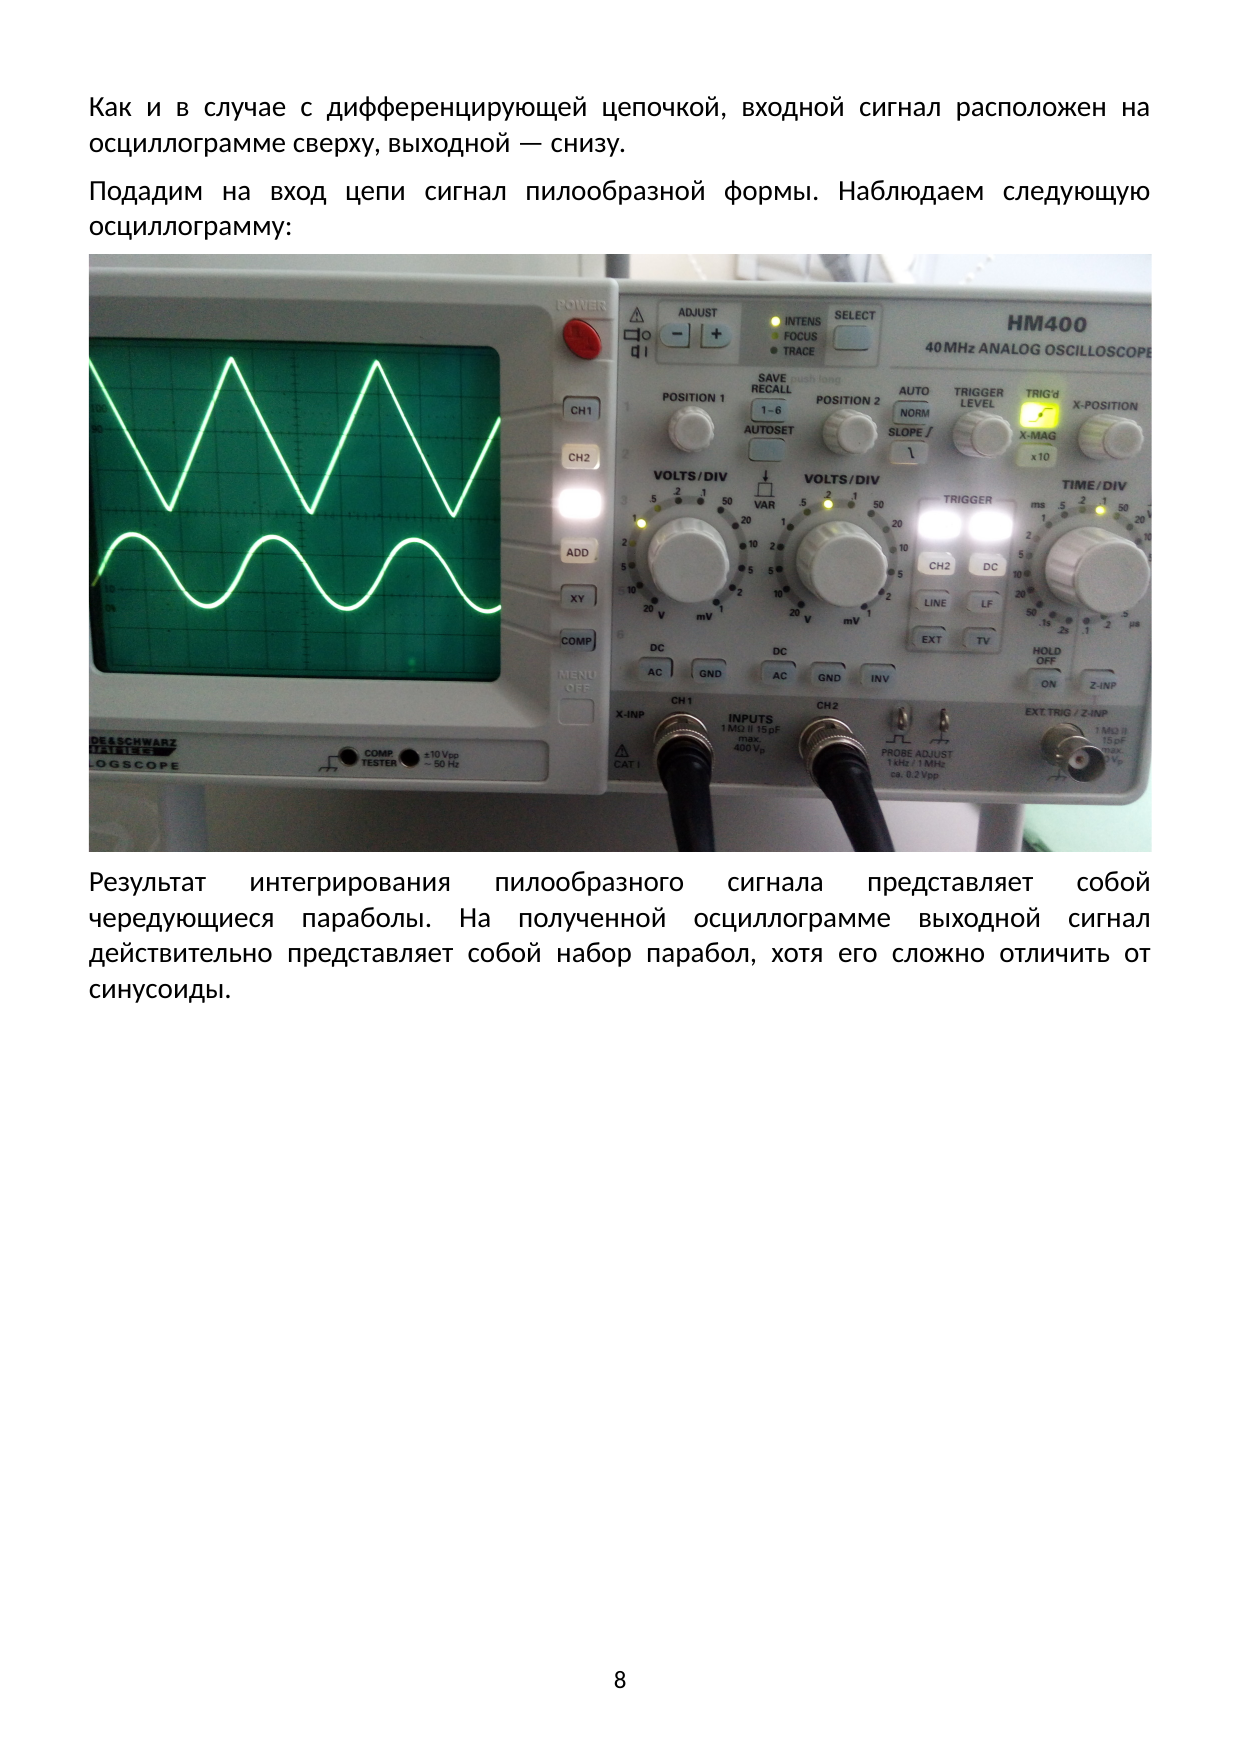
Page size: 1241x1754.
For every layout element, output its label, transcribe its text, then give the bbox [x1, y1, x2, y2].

picture [88, 254, 1152, 852]
text Результат интегрирования пилообразного сигнала представляет собой чередующиеся параболы. На полученной осциллограмме выходной сигнал действительно представляет собой набор парабол, хотя его сложно отличить от синусоиды. [88, 863, 1152, 1006]
text Подадим на вход цепи сигнал пилообразной формы. Наблюдаем следующую осциллограмму: [88, 172, 1152, 243]
text Как и в случае с дифференцирующей цепочкой, входной сигнал расположен на осциллограмме сверху, выходной — снизу. [88, 88, 1152, 160]
